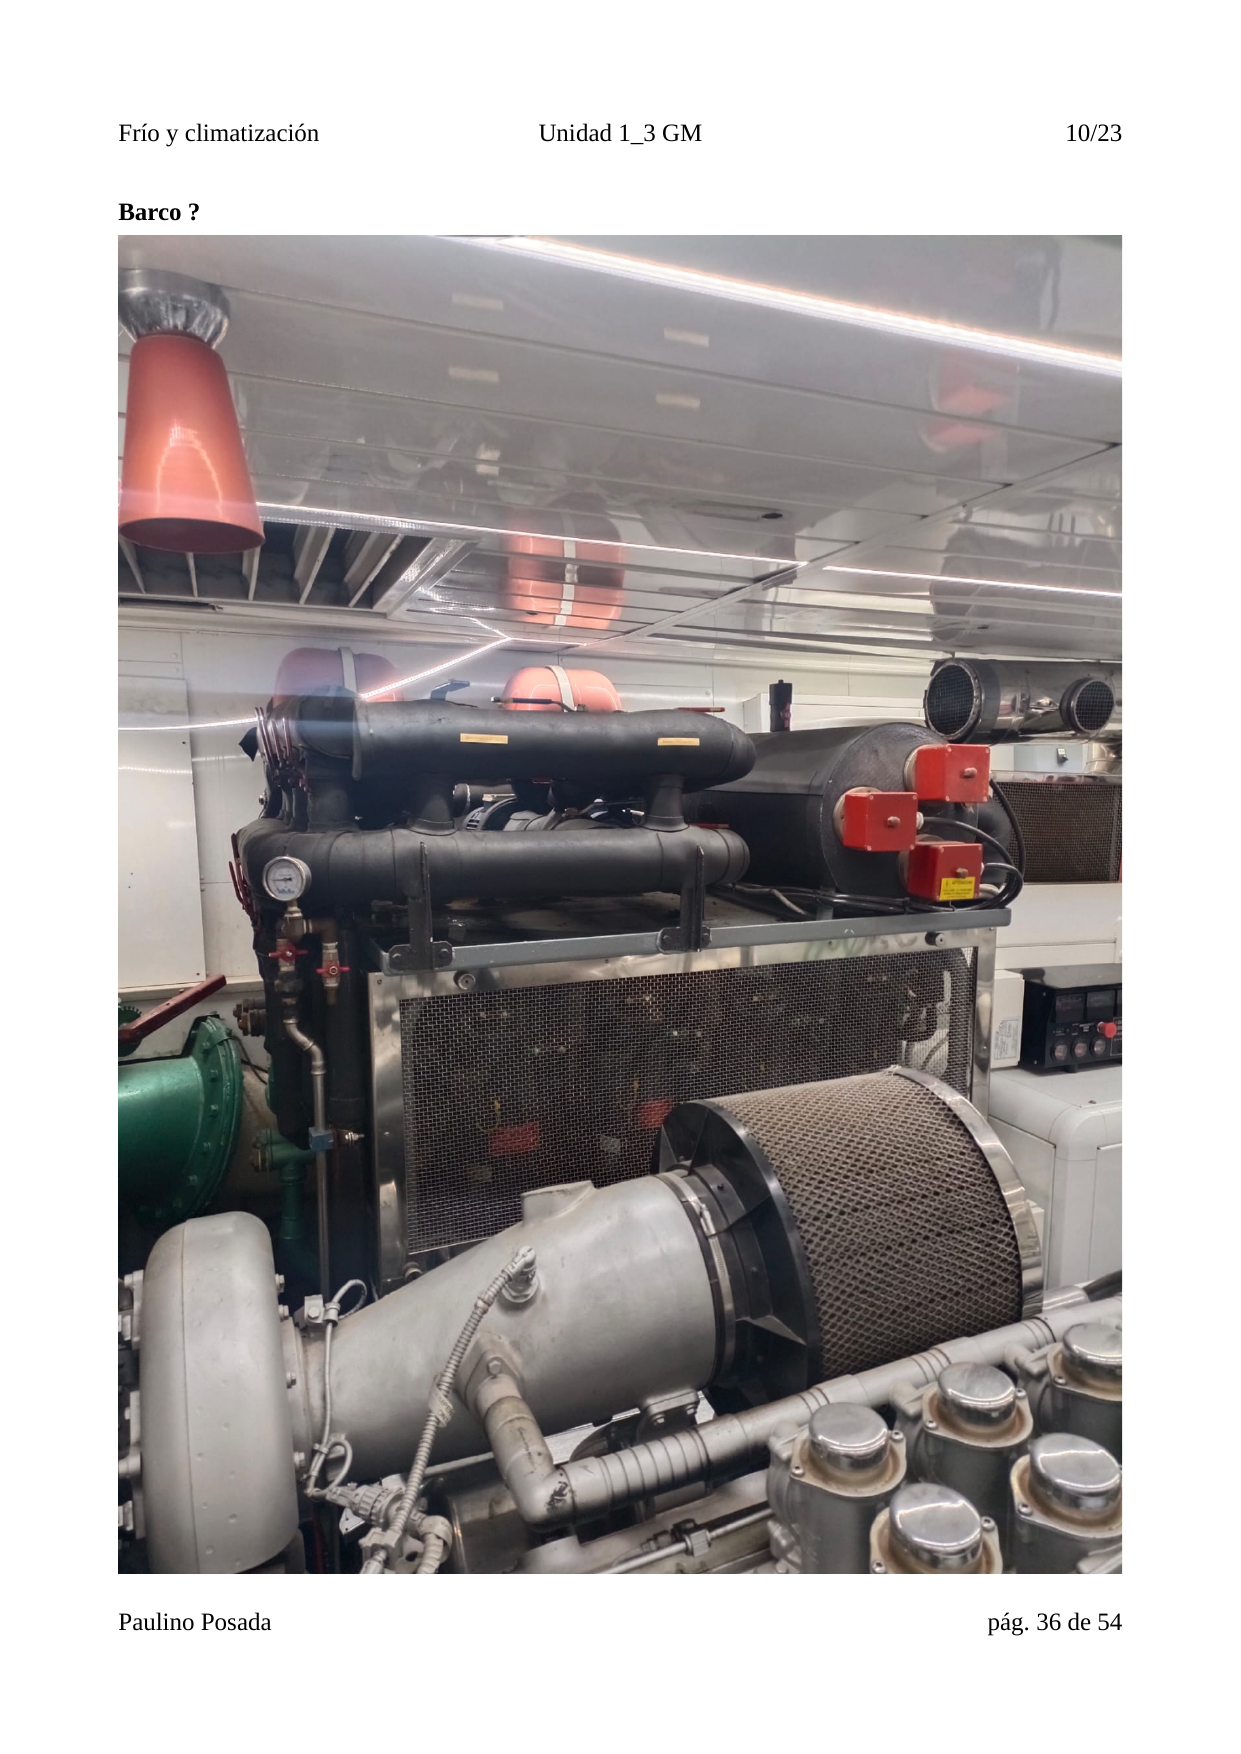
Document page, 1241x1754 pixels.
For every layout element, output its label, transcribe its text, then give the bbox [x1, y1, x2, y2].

text Barco ? [118, 197, 1122, 226]
picture [118, 235, 1123, 1574]
